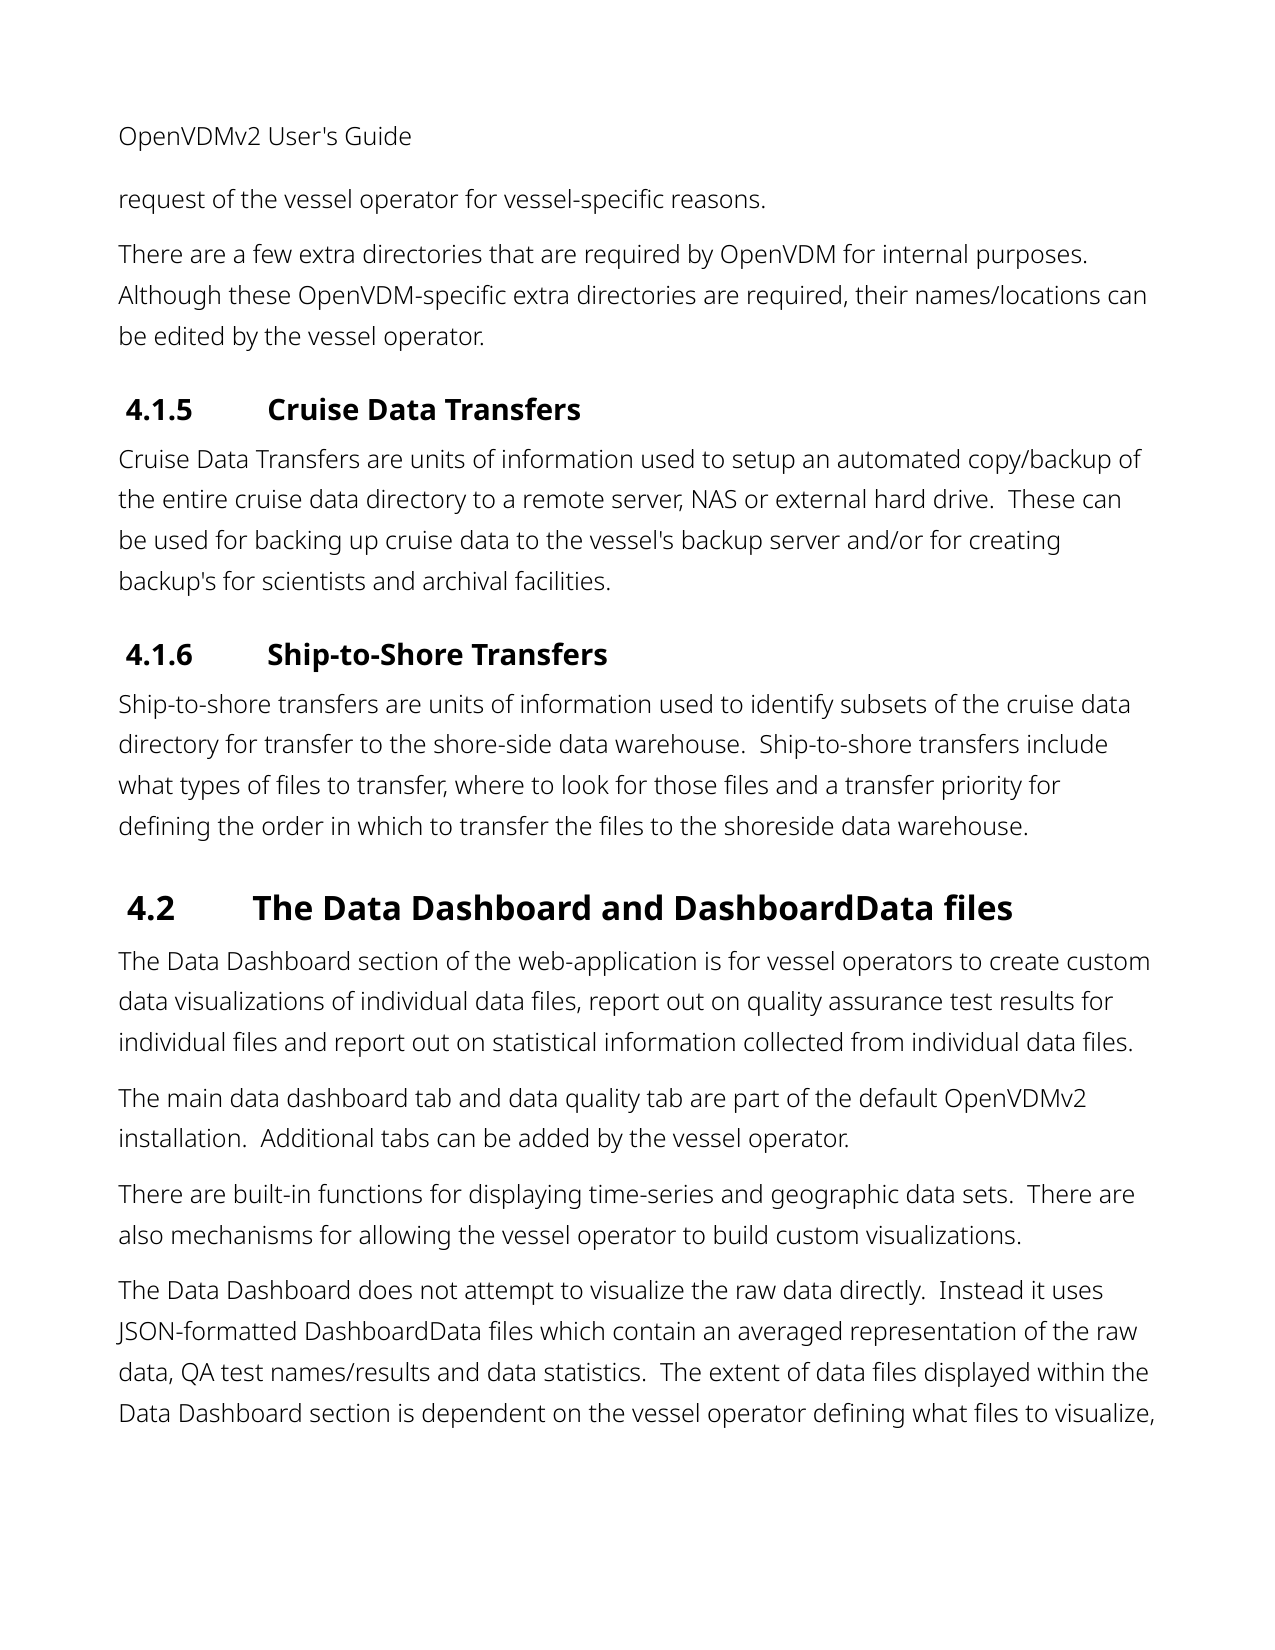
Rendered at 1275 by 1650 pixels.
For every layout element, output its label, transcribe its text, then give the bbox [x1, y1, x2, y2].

text There are a few extra directories that are required by OpenVDM for internal purposes. Although these OpenVDM-specific extra directories are required, their names/locations can be edited by the vessel operator. [118, 237, 1157, 353]
text There are built-in functions for displaying time-series and geographic data sets. There are also mechanisms for allowing the vessel operator to build custom visualizations. [118, 1177, 1157, 1251]
text Cruise Data Transfers are units of information used to setup an automated copy/backup of the entire cruise data directory to a remote server, NAS or external hard drive. These can be used for backing up cruise data to the vessel's backup server and/or for creating backup's for scientists and archival facilities. [118, 441, 1157, 598]
text The Data Dashboard does not attempt to visualize the raw data directly. Instead it uses JSON-formatted DashboardData files which contain an averaged representation of the raw data, QA test names/results and data statistics. The extent of data files displayed within the Data Dashboard section is dependent on the vessel operator defining what files to visualize, [118, 1273, 1157, 1429]
subtitle Cruise Data Transfers [118, 389, 1157, 429]
text The Data Dashboard section of the web-application is for vessel operators to create custom data visualizations of individual data files, report out on quality assurance test results for individual files and report out on statistical information collected from individual data files. [118, 943, 1157, 1059]
text Ship-to-shore transfers are units of information used to identify subsets of the cruise data directory for transfer to the shore-side data warehouse. Ship-to-shore transfers include what types of files to transfer, where to look for those files and a transfer priority for defining the order in which to transfer the files to the shoreside data warehouse. [118, 686, 1157, 843]
subtitle The Data Dashboard and DashboardData files [118, 885, 1157, 931]
text request of the vessel operator for vessel-specific reasons. [118, 182, 1157, 216]
subtitle Ship-to-Shore Transfers [118, 634, 1157, 674]
text The main data dashboard tab and data quality tab are part of the default OpenVDMv2 installation. Additional tabs can be added by the vessel operator. [118, 1080, 1157, 1155]
